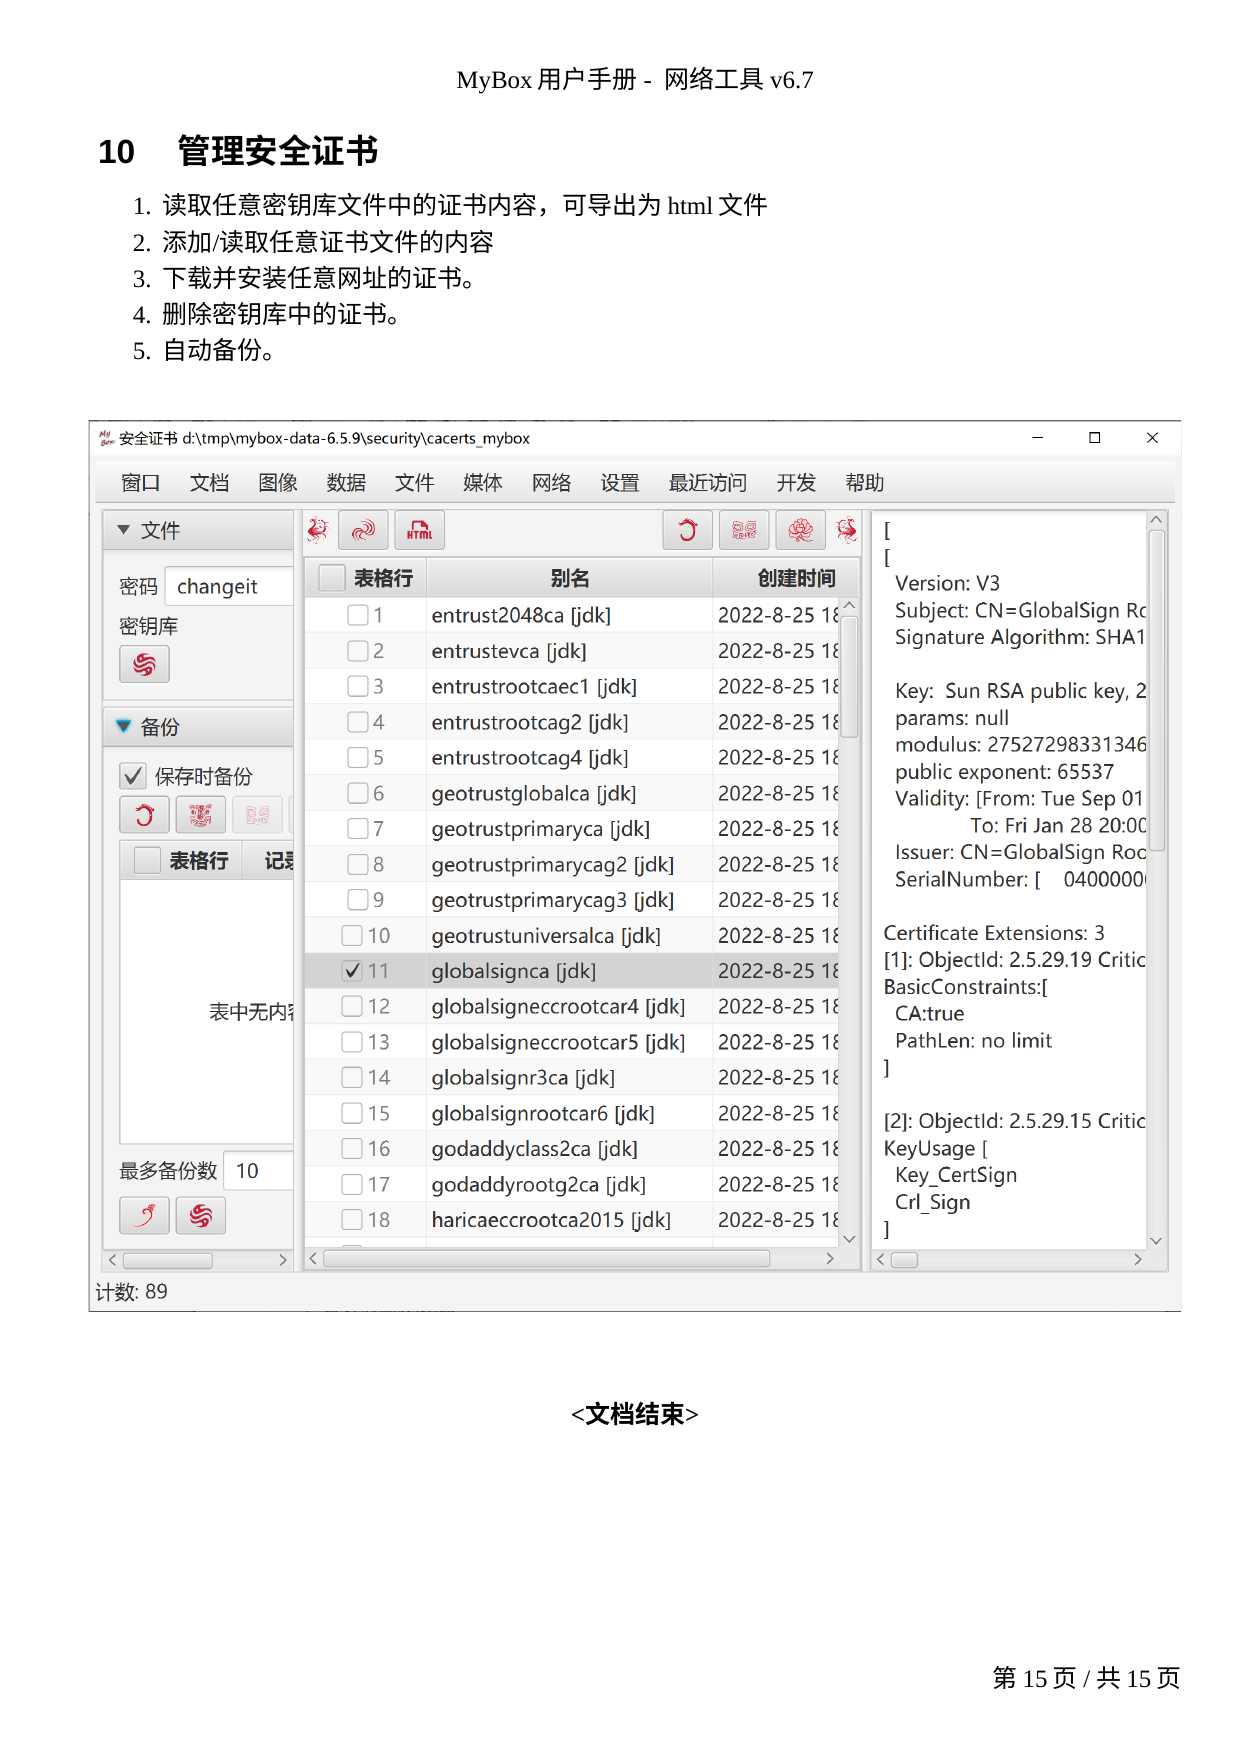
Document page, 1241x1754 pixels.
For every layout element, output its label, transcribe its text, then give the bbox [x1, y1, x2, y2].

list 删除密钥库中的证书。 [133, 294, 1181, 331]
list 读取任意密钥库文件中的证书内容，可导出为html文件 [133, 186, 1181, 222]
list 下载并安装任意网址的证书。 [133, 258, 1181, 294]
picture [88, 420, 1182, 1312]
list 自动备份。 [133, 331, 1181, 367]
list 添加/读取任意证书文件的内容 [133, 222, 1181, 258]
subtitle 管理安全证书 [88, 125, 1181, 173]
text <文档结束> [88, 1394, 1181, 1430]
